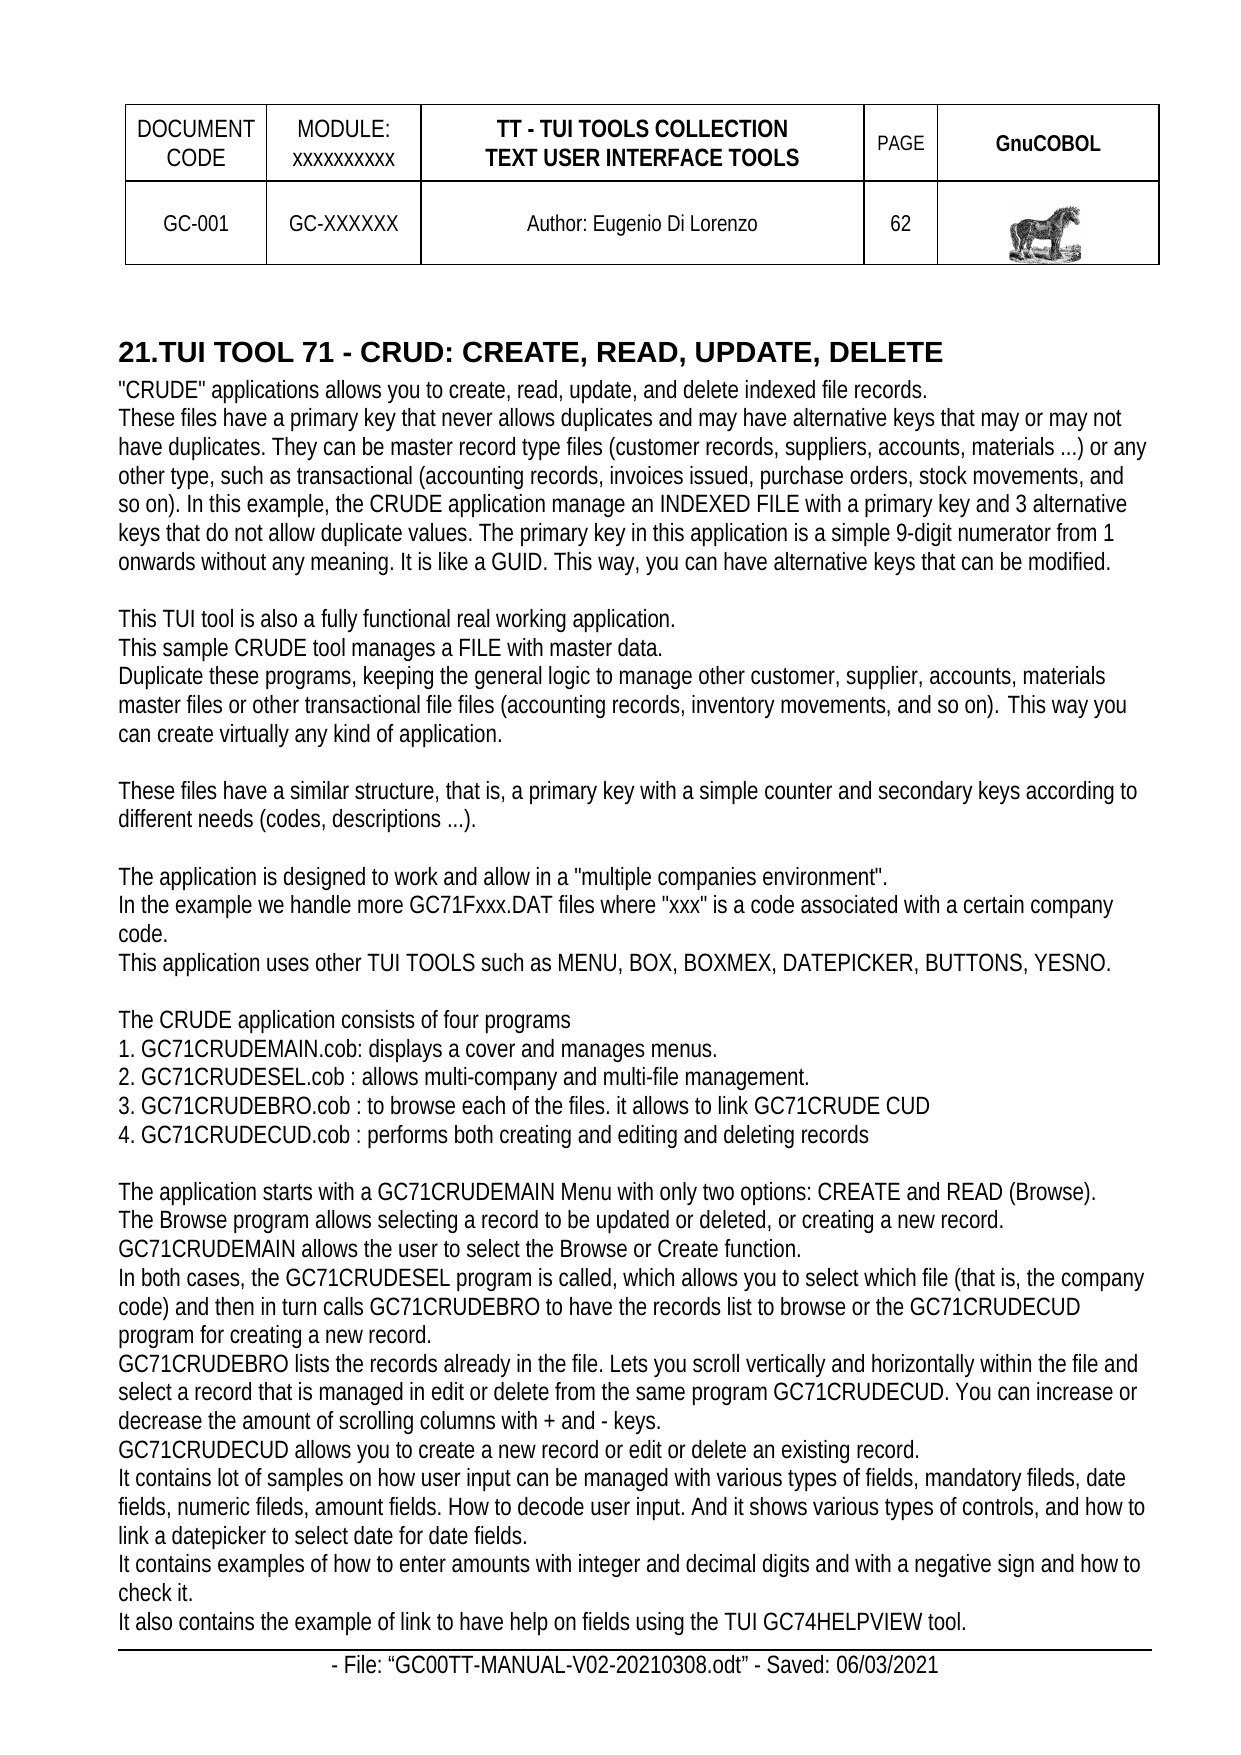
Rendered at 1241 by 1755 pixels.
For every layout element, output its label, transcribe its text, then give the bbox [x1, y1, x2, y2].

text Duplicate these programs, keeping the general logic to manage other customer, supplier, accounts, materials master files or other transactional file files (accounting records, inventory movements, and so on). This way you can create virtually any kind of application. [118, 661, 1152, 747]
text "CRUDE" applications allows you to create, read, update, and delete indexed file records. [118, 375, 1152, 403]
text The application is designed to work and allow in a "multiple companies environment". In the example we handle more GC71Fxxx.DAT files where "xxx" is a code associated with a certain company code. [118, 862, 1152, 948]
text This TUI tool is also a fully functional real working application. This sample CRUDE tool manages a FILE with master data. [118, 604, 1152, 661]
text GC71CRUDEMAIN allows the user to select the Browse or Create function. In both cases, the GC71CRUDESEL program is called, which allows you to select which file (that is, the company code) and then in turn calls GC71CRUDEBRO to have the records list to browse or the GC71CRUDECUD program for creating a new record. [118, 1234, 1152, 1349]
text The Browse program allows selecting a record to be updated or deleted, or creating a new record. [118, 1206, 1152, 1234]
text GC71CRUDEBRO lists the records already in the file. Lets you scroll vertically and horizontally within the file and select a record that is managed in edit or delete from the same program GC71CRUDECUD. You can increase or decrease the amount of scrolling columns with + and - keys. [118, 1349, 1152, 1435]
text These files have a primary key that never allows duplicates and may have alternative keys that may or may not have duplicates. They can be master record type files (customer records, suppliers, accounts, materials ...) or any other type, such as transactional (accounting records, invoices issued, purchase orders, stock movements, and so on). In this example, the CRUDE application manage an INDEXED FILE with a primary key and 3 alternative keys that do not allow duplicate values. The primary key in this application is a simple 9-digit numerator from 1 onwards without any meaning. It is like a GUID. This way, you can have alternative keys that can be modified. [118, 403, 1152, 575]
text These files have a similar structure, that is, a primary key with a simple counter and secondary keys according to different needs (codes, descriptions ...). [118, 776, 1152, 833]
text GC71CRUDECUD allows you to create a new record or edit or delete an existing record. It contains lot of samples on how user input can be managed with various types of fields, mandatory fileds, date fields, numeric fileds, amount fields. How to decode user input. And it shows various types of controls, and how to link a datepicker to select date for date fields. It contains examples of how to enter amounts with integer and decimal digits and with a negative sign and how to check it. It also contains the example of link to have help on fields using the TUI GC74HELPVIEW tool. [118, 1435, 1152, 1635]
subtitle TUI TOOL 71 - CRUD: CREATE, READ, UPDATE, DELETE [118, 335, 1152, 368]
text 4. GC71CRUDECUD.cob : performs both creating and editing and deleting records [118, 1119, 1152, 1148]
text The application starts with a GC71CRUDEMAIN Menu with only two options: CREATE and READ (Browse). [118, 1177, 1152, 1206]
text This application uses other TUI TOOLS such as MENU, BOX, BOXMEX, DATEPICKER, BUTTONS, YESNO. [118, 948, 1152, 976]
text The CRUDE application consists of four programs 1. GC71CRUDEMAIN.cob: displays a cover and manages menus. 2. GC71CRUDESEL.cob : allows multi-company and multi-file management. 3. GC71CRUDEBRO.cob : to browse each of the files. it allows to link GC71CRUDE CUD [118, 1005, 1152, 1119]
